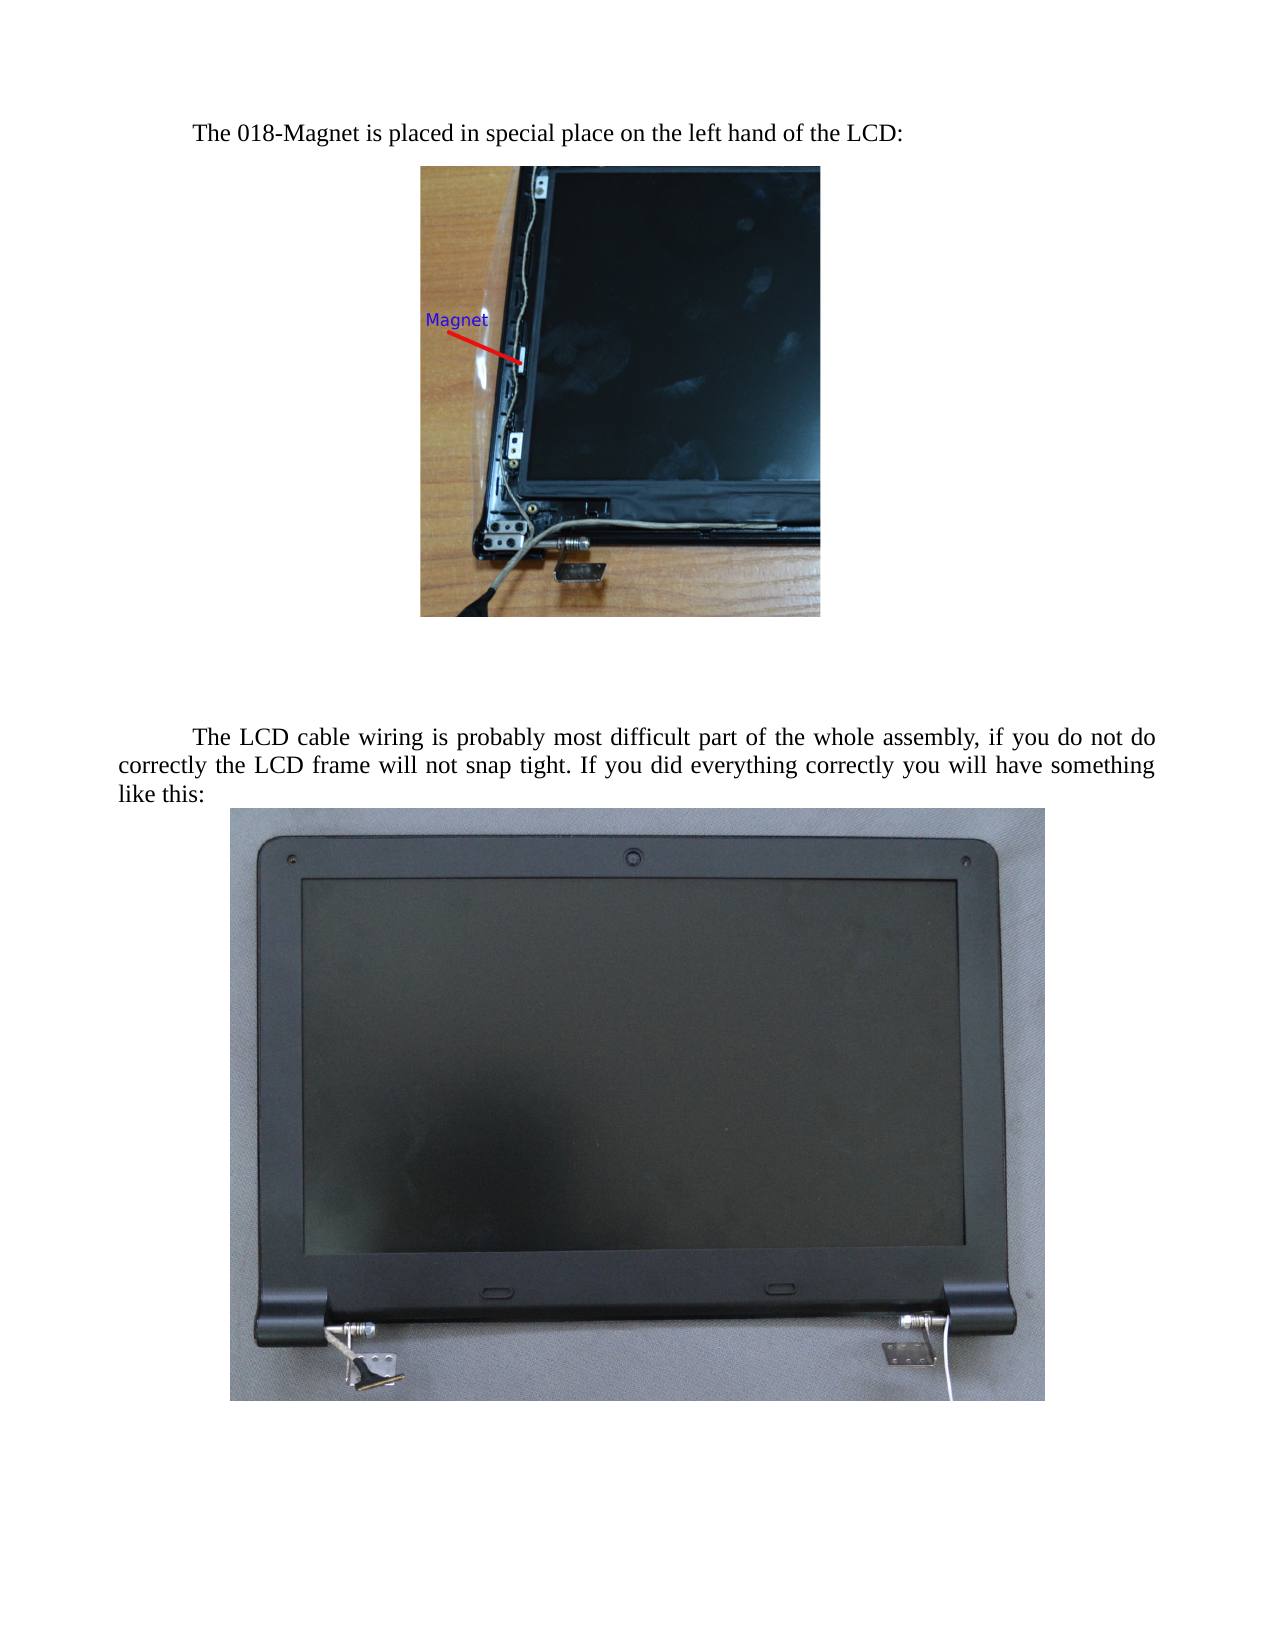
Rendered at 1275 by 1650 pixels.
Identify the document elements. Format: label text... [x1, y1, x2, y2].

text The 018-Magnet is placed in special place on the left hand of the LCD: [118, 118, 1157, 147]
text The LCD cable wiring is probably most difficult part of the whole assembly, if you do not do correctly the LCD frame will not snap tight. If you did everything correctly you will have something like this: [118, 722, 1157, 808]
picture [420, 166, 821, 617]
picture [230, 808, 1045, 1401]
